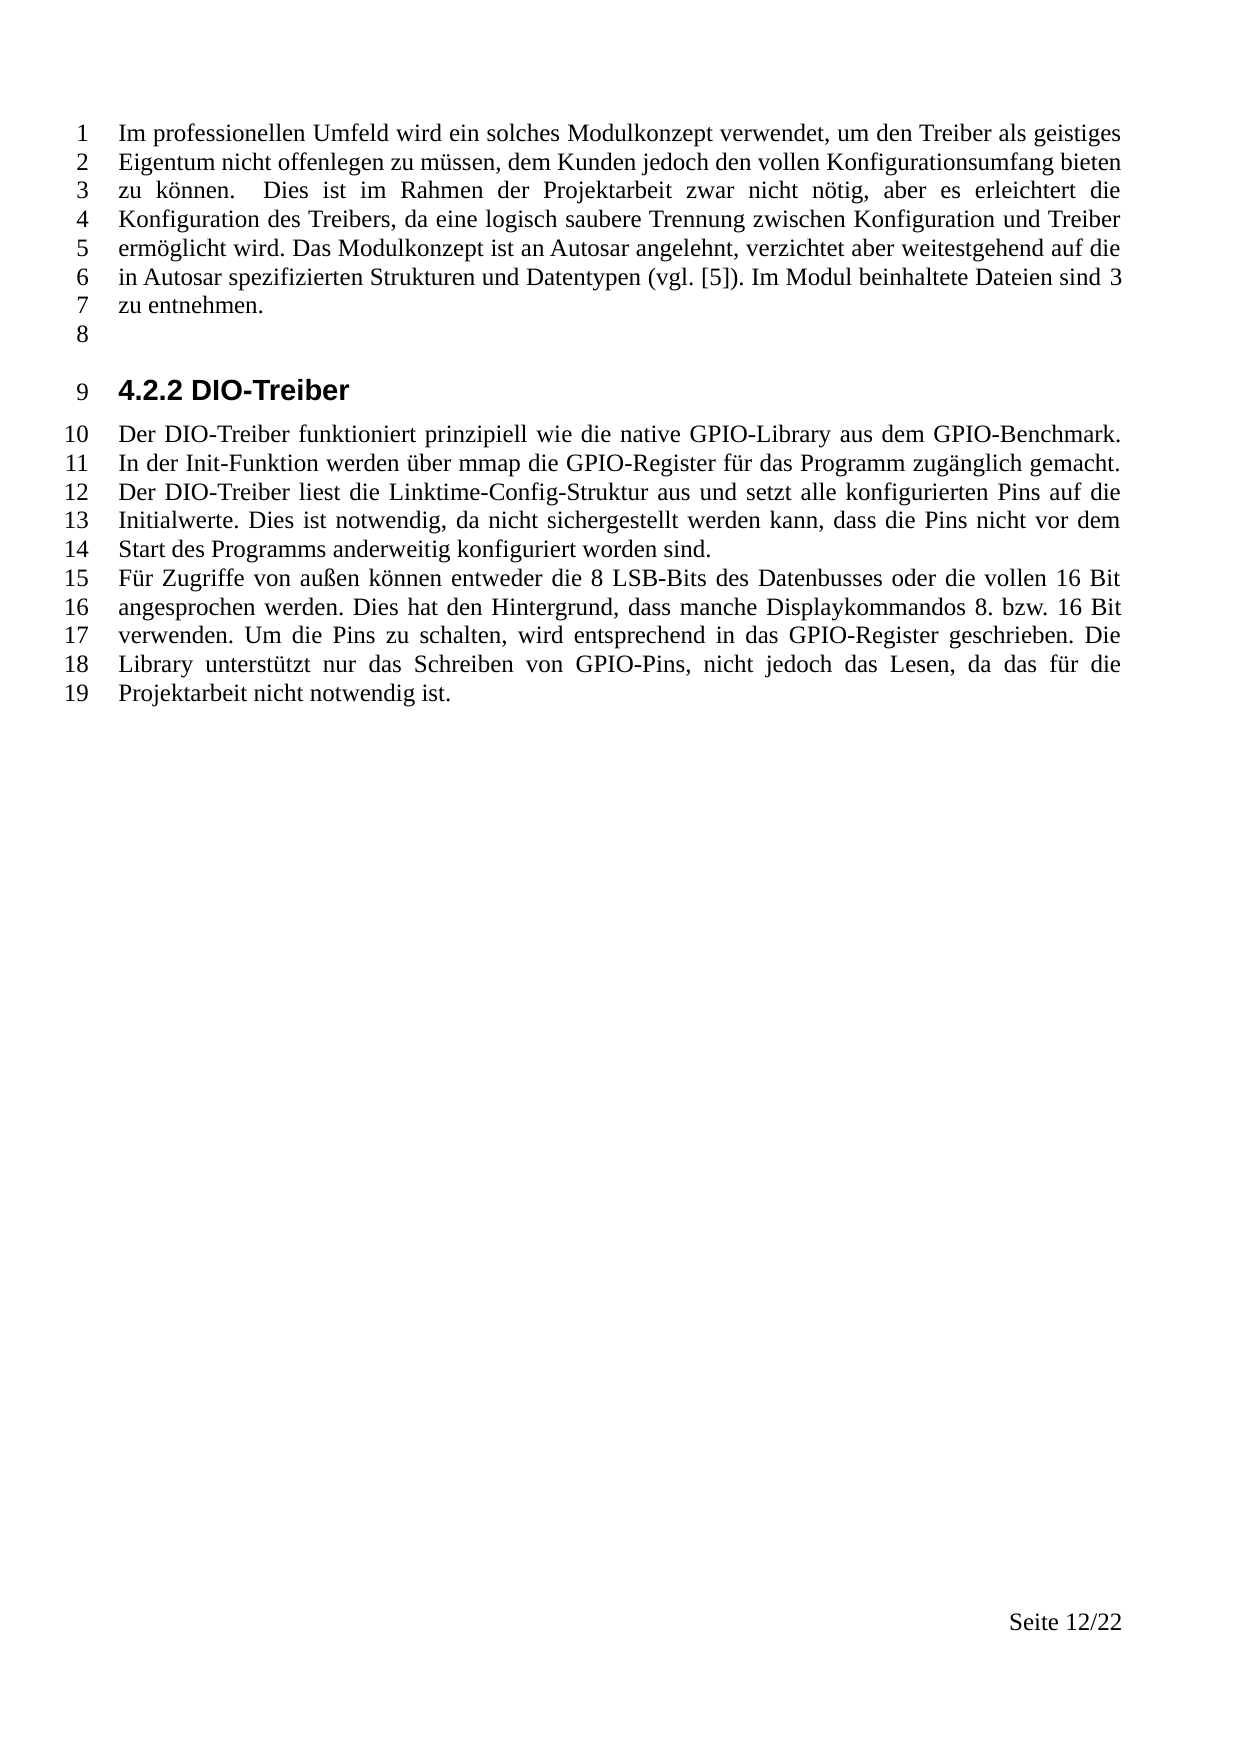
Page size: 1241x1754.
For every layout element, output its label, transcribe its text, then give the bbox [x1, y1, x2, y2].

text Der DIO-Treiber funktioniert prinzipiell wie die native GPIO-Library aus dem GPIO-Benchmark. In der Init-Funktion werden über mmap die GPIO-Register für das Programm zugänglich gemacht. Der DIO-Treiber liest die Linktime-Config-Struktur aus und setzt alle konfigurierten Pins auf die Initialwerte. Dies ist notwendig, da nicht sichergestellt werden kann, dass die Pins nicht vor dem Start des Programms anderweitig konfiguriert worden sind. [118, 419, 1122, 563]
text Für Zugriffe von außen können entweder die 8 LSB-Bits des Datenbusses oder die vollen 16 Bit angesprochen werden. Dies hat den Hintergrund, dass manche Displaykommandos 8. bzw. 16 Bit verwenden. Um die Pins zu schalten, wird entsprechend in das GPIO-Register geschrieben. Die Library unterstützt nur das Schreiben von GPIO-Pins, nicht jedoch das Lesen, da das für die Projektarbeit nicht notwendig ist. [118, 563, 1122, 707]
subtitle 4.2.2 DIO-Treiber [118, 373, 1122, 407]
text Der Vorteil des Modulkonzepts ist, dass sich aus dem Treiber und der Linktimeconfig zwei unabhängige Objectfiles erzeugen lassen. Dies kann zum Beispiel dazu verwendet werden, um den Treiber an sich nicht erneut compilieren zu müssen, wenn sich an der Konfiguration etwas ändert. Im professionellen Umfeld wird ein solches Modulkonzept verwendet, um den Treiber als geistiges Eigentum nicht offenlegen zu müssen, dem Kunden jedoch den vollen Konfigurationsumfang bieten zu können. Dies ist im Rahmen der Projektarbeit zwar nicht nötig, aber es erleichtert die Konfiguration des Treibers, da eine logisch saubere Trennung zwischen Konfiguration und Treiber ermöglicht wird. Das Modulkonzept ist an Autosar angelehnt, verzichtet aber weitestgehend auf die in Autosar spezifizierten Strukturen und Datentypen (vgl. [5]). Im Modul beinhaltete Dateien sind Tabelle 3 zu entnehmen. [118, 118, 1122, 319]
